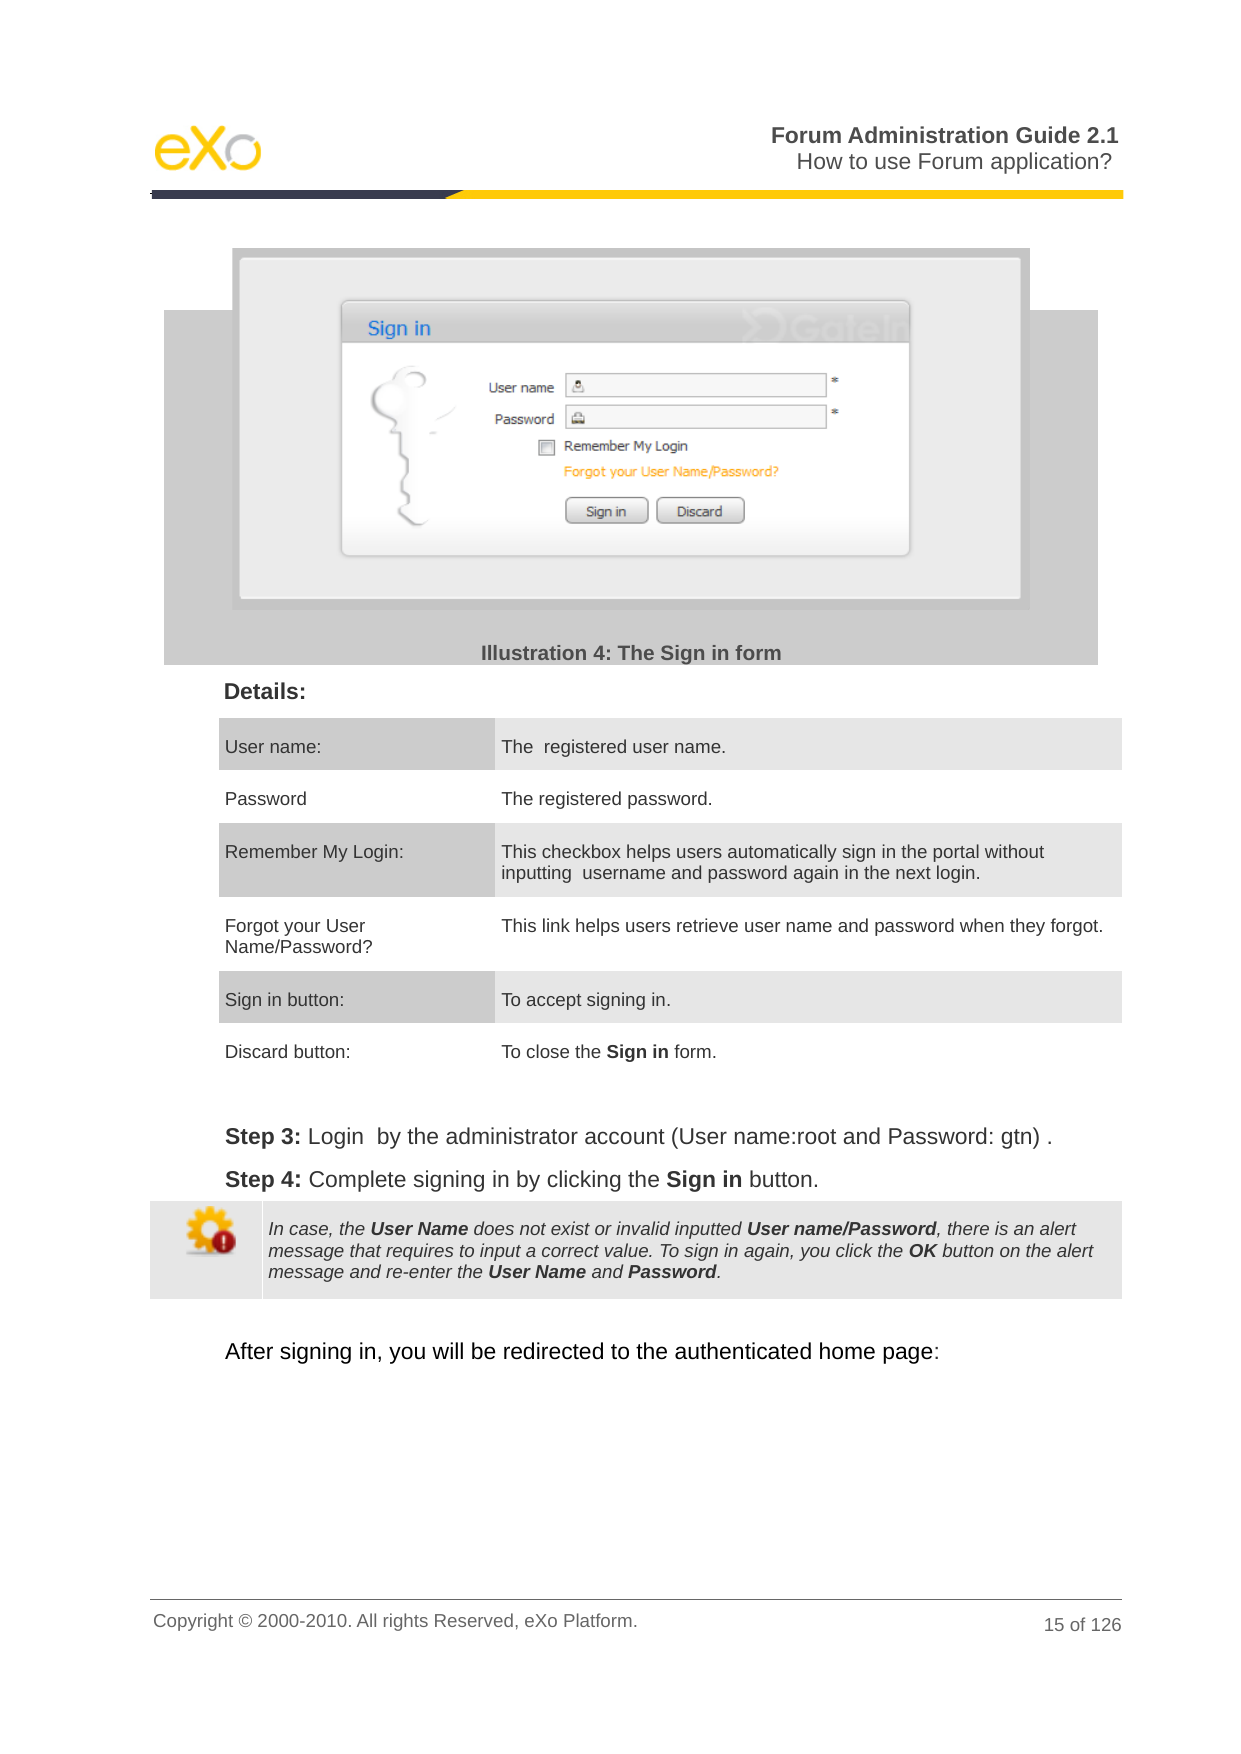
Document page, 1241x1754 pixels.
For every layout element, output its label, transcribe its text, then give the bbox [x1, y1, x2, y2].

text Illustration 5: The Sign in form [164, 310, 1099, 665]
table_cell Sign in button: [219, 971, 495, 1023]
table_cell Discard button: [219, 1023, 495, 1076]
table_header User name: [219, 718, 495, 770]
list Step 3: Login by the administrator account (User name:root and Password: gtn) . [187, 1123, 1122, 1149]
text Details: [150, 223, 1122, 704]
table_header The registered user name. [495, 718, 1122, 770]
list Step 4: Complete signing in by clicking the Sign in button. [187, 1164, 1122, 1193]
picture [151, 190, 1124, 199]
table_cell This link helps users retrieve user name and password when they forgot. [495, 897, 1122, 971]
table_cell To accept signing in. [495, 971, 1122, 1023]
picture [185, 1206, 236, 1257]
list After signing in, you will be redirected to the authenticated home page: [187, 1338, 1122, 1365]
picture [232, 248, 1030, 610]
table_cell To close the Sign in form. [495, 1023, 1122, 1076]
table_cell Password [219, 770, 495, 823]
table_cell Forgot your User Name/Password? [219, 897, 495, 971]
table_header In case, the User Name does not exist or invalid inputted User name/Password, there is an alert message that requires to input a correct value. To sign in again, you click the OK button on the alert message and re-enter the User Name and Password. [263, 1201, 1122, 1299]
table_cell This checkbox helps users automatically sign in the portal without inputting username and password again in the next login. [495, 823, 1122, 897]
table_header [150, 1201, 262, 1299]
picture [155, 125, 262, 171]
table_cell The registered password. [495, 770, 1122, 823]
table_cell Remember My Login: [219, 823, 495, 897]
